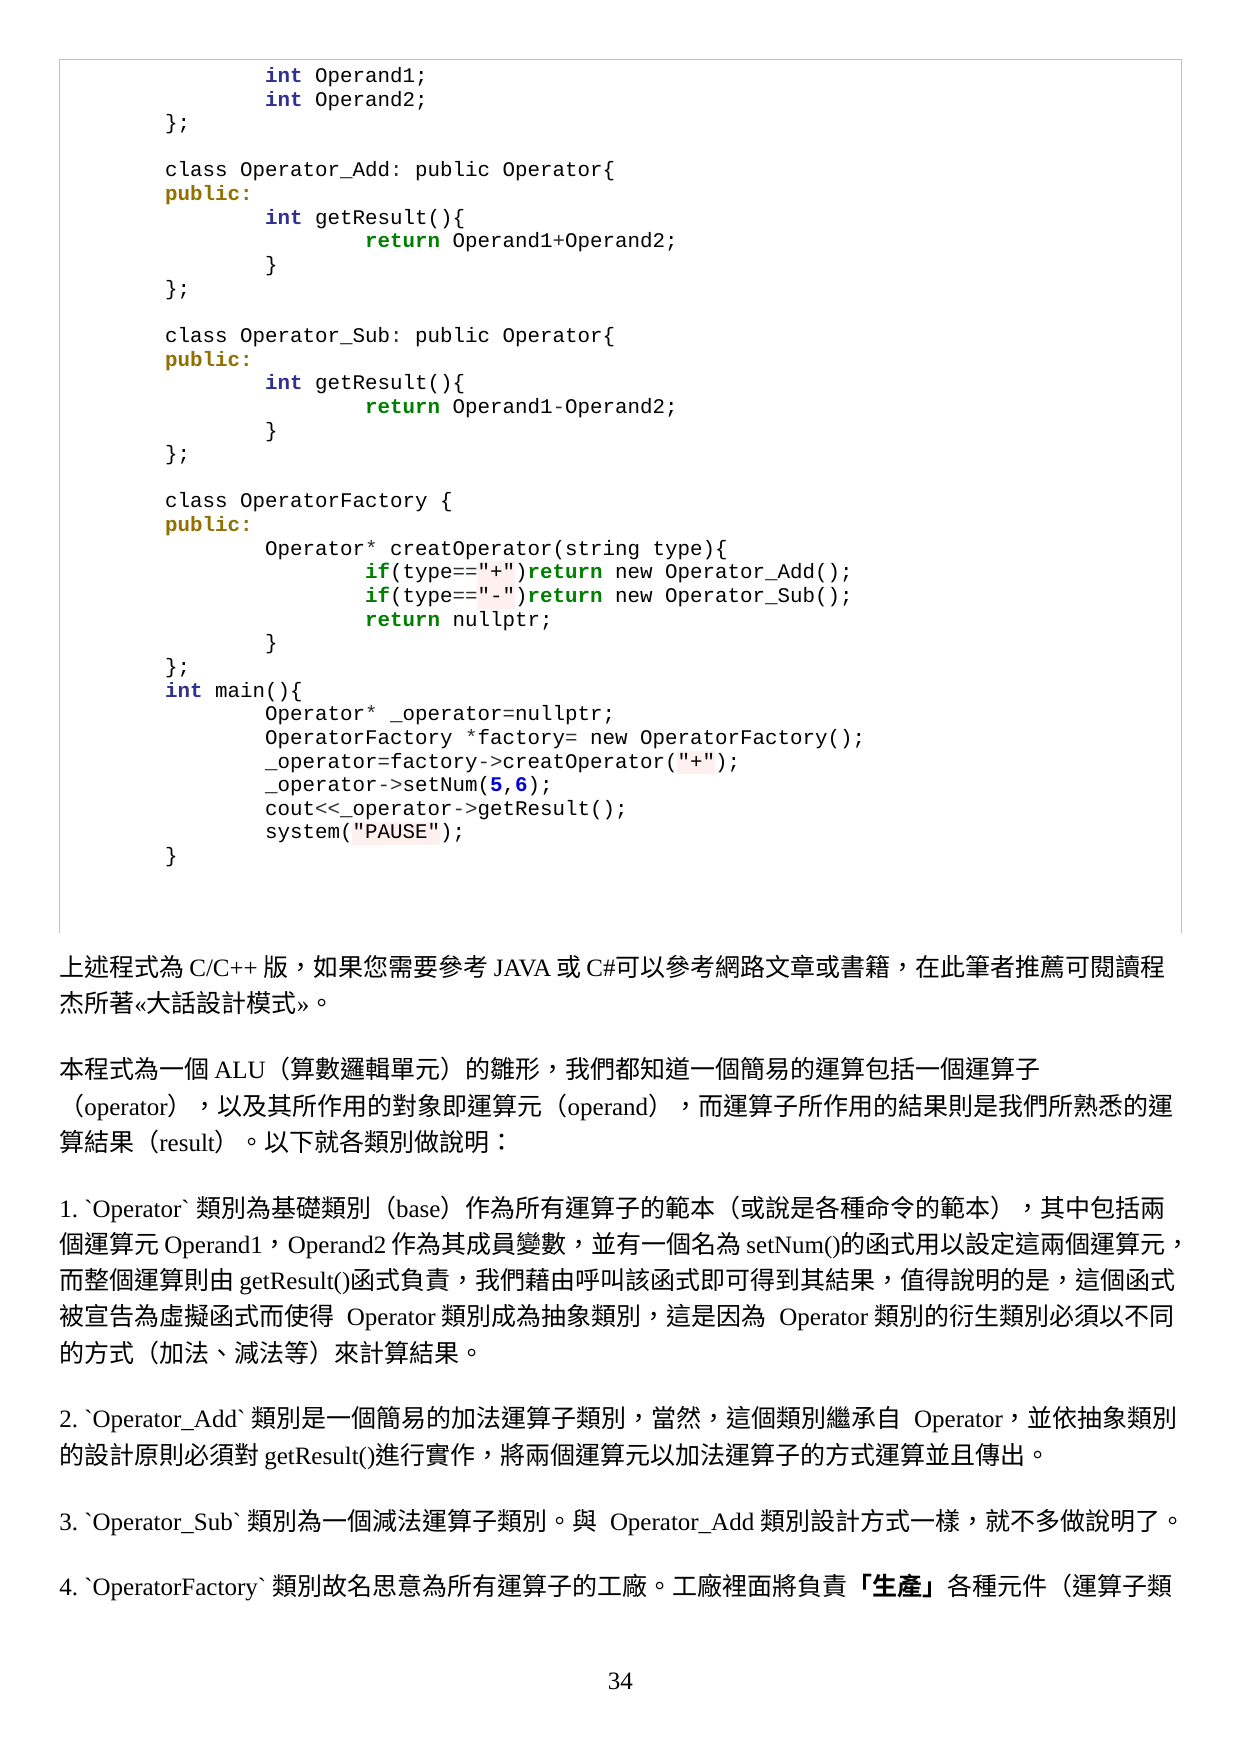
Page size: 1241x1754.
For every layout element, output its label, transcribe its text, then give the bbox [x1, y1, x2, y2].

text 本程式為一個ALU（算數邏輯單元）的雛形，我們都知道一個簡易的運算包括一個運算子（operator），以及其所作用的對象即運算元（operand），而運算子所作用的結果則是我們所熟悉的運算結果（result）。以下就各類別做說明： [59, 1050, 1181, 1158]
text 4. `OperatorFactory` 類別故名思意為所有運算子的工廠。工廠裡面將負責「生產」各種元件（運算子類 [59, 1567, 1181, 1603]
table_header int Operand1; int Operand2; }; class Operator_Add: public Operator{ public: int getResult(){ return Operand1+Operand2; } }; class Operator_Sub: public Operator{ public: int getResult(){ return Operand1-Operand2; } }; class OperatorFactory { public: Operator* creatOperator(string type){ if(type=="+")return new Operator_Add(); if(type=="-")return new Operator_Sub(); return nullptr; } }; int main(){ Operator* _operator=nullptr; OperatorFactory *factory= new OperatorFactory(); _operator=factory->creatOperator("+"); _operator->setNum(5,6); cout<<_operator->getResult(); system("PAUSE"); } [60, 60, 1181, 933]
text 3. `Operator_Sub` 類別為一個減法運算子類別。與 Operator_Add 類別設計方式一樣，就不多做說明了。 [59, 1501, 1181, 1537]
text 1. `Operator` 類別為基礎類別（base）作為所有運算子的範本（或說是各種命令的範本），其中包括兩個運算元Operand1，Operand2作為其成員變數，並有一個名為setNum()的函式用以設定這兩個運算元，而整個運算則由getResult()函式負責，我們藉由呼叫該函式即可得到其結果，值得說明的是，這個函式被宣告為虛擬函式而使得 Operator 類別成為抽象類別，這是因為 Operator 類別的衍生類別必須以不同的方式（加法、減法等）來計算結果。 [59, 1188, 1181, 1369]
text 上述程式為C/C++ 版，如果您需要參考JAVA或C#可以參考網路文章或書籍，在此筆者推薦可閱讀程杰所著«大話設計模式»。 [59, 948, 1181, 1020]
text 2. `Operator_Add` 類別是一個簡易的加法運算子類別，當然，這個類別繼承自 Operator，並依抽象類別的設計原則必須對getResult()進行實作，將兩個運算元以加法運算子的方式運算並且傳出。 [59, 1399, 1181, 1471]
